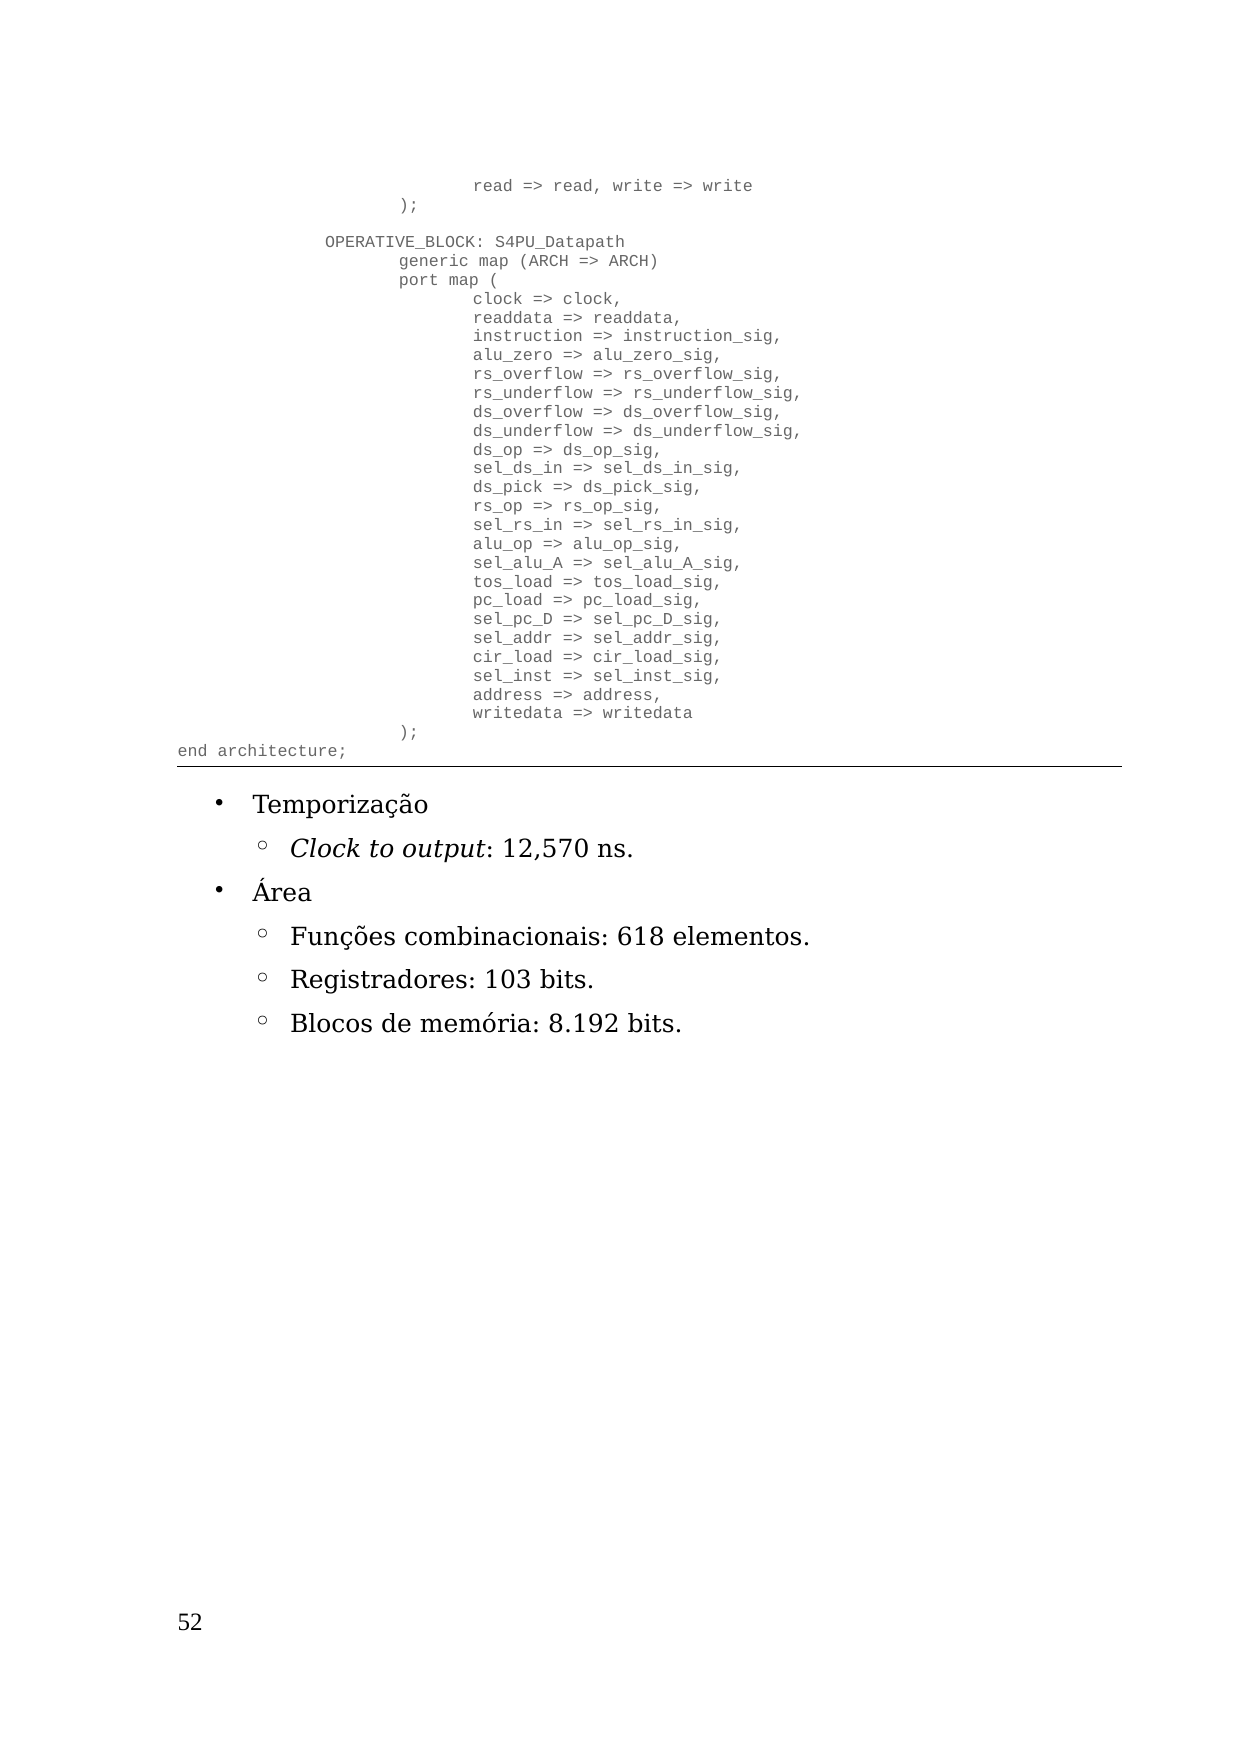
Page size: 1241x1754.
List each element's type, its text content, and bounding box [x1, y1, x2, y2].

text sel_pc_D => sel_pc_D_sig, [177, 611, 1122, 630]
text rs_underflow => rs_underflow_sig, [177, 384, 1122, 403]
text sel_alu_A => sel_alu_A_sig, [177, 554, 1122, 573]
text OPERATIVE_BLOCK: S4PU_Datapath [177, 234, 1122, 253]
text ); [177, 724, 1122, 743]
text clock => clock, [177, 290, 1122, 309]
list Registradores: 103 bits. [252, 965, 1122, 994]
text ds_op => ds_op_sig, [177, 441, 1122, 460]
text address => address, [177, 686, 1122, 705]
text alu_op => alu_op_sig, [177, 535, 1122, 554]
text sel_rs_in => sel_rs_in_sig, [177, 517, 1122, 535]
text rs_overflow => rs_overflow_sig, [177, 366, 1122, 384]
text ds_underflow => ds_underflow_sig, [177, 422, 1122, 441]
text alu_zero => alu_zero_sig, [177, 347, 1122, 366]
text ); [177, 196, 1122, 215]
list Área [215, 878, 1122, 907]
text sel_addr => sel_addr_sig, [177, 630, 1122, 648]
text cir_load => cir_load_sig, [177, 648, 1122, 667]
text rs_op => rs_op_sig, [177, 498, 1122, 517]
list Clock to output: 12,570 ns. [252, 834, 1122, 863]
text generic map (ARCH => ARCH) [177, 253, 1122, 271]
text sel_ds_in => sel_ds_in_sig, [177, 460, 1122, 479]
text ds_overflow => ds_overflow_sig, [177, 403, 1122, 422]
text pc_load => pc_load_sig, [177, 592, 1122, 611]
text port map ( [177, 271, 1122, 290]
list Funções combinacionais: 618 elementos. [252, 922, 1122, 951]
text readdata => readdata, [177, 309, 1122, 328]
text writedata => writedata [177, 705, 1122, 724]
text instruction => instruction_sig, [177, 328, 1122, 347]
text sel_inst => sel_inst_sig, [177, 667, 1122, 686]
text ds_pick => ds_pick_sig, [177, 479, 1122, 498]
list Temporização [215, 790, 1122, 819]
list Blocos de memória: 8.192 bits. [252, 1009, 1122, 1038]
text tos_load => tos_load_sig, [177, 573, 1122, 592]
text end architecture; [177, 743, 1122, 766]
text read => read, write => write [177, 177, 1122, 196]
